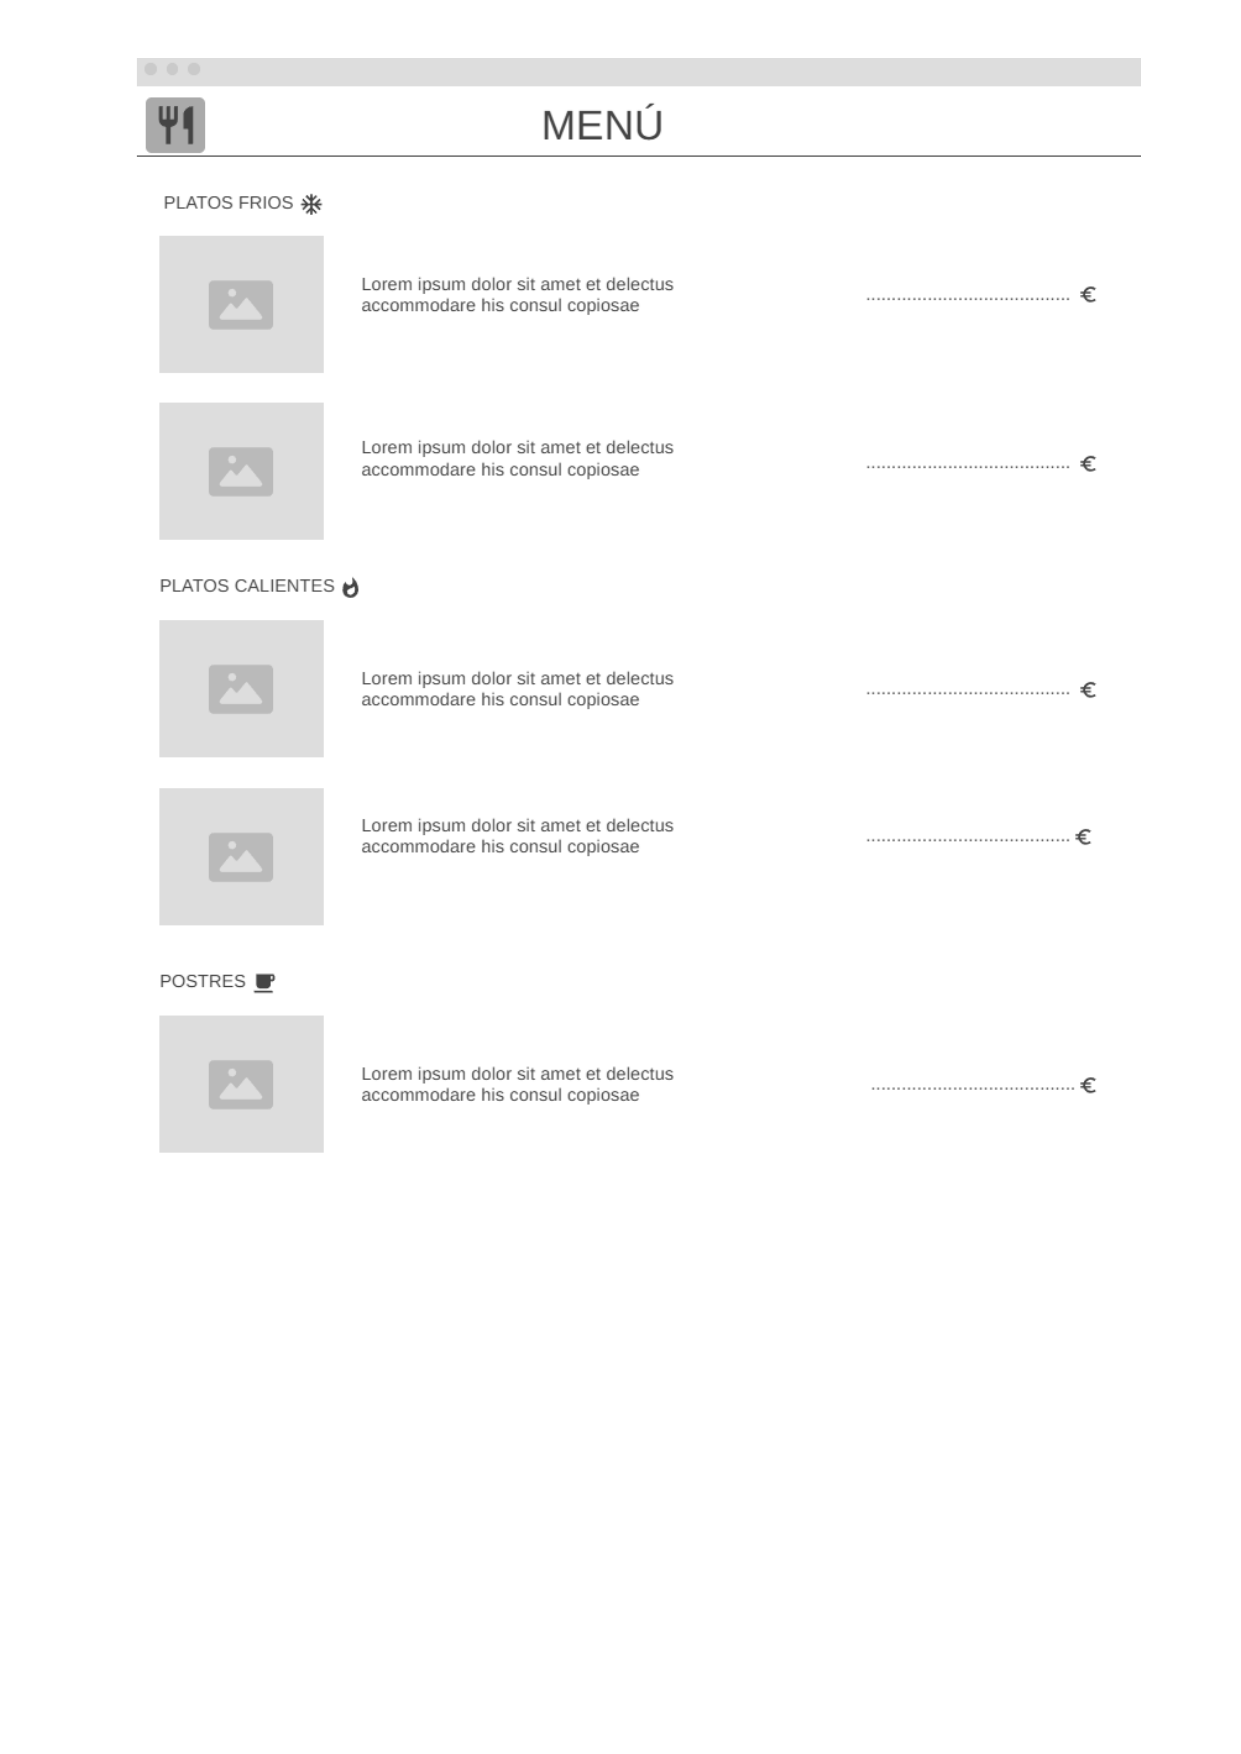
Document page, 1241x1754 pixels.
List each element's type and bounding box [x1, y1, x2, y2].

picture [136, 58, 1141, 1159]
